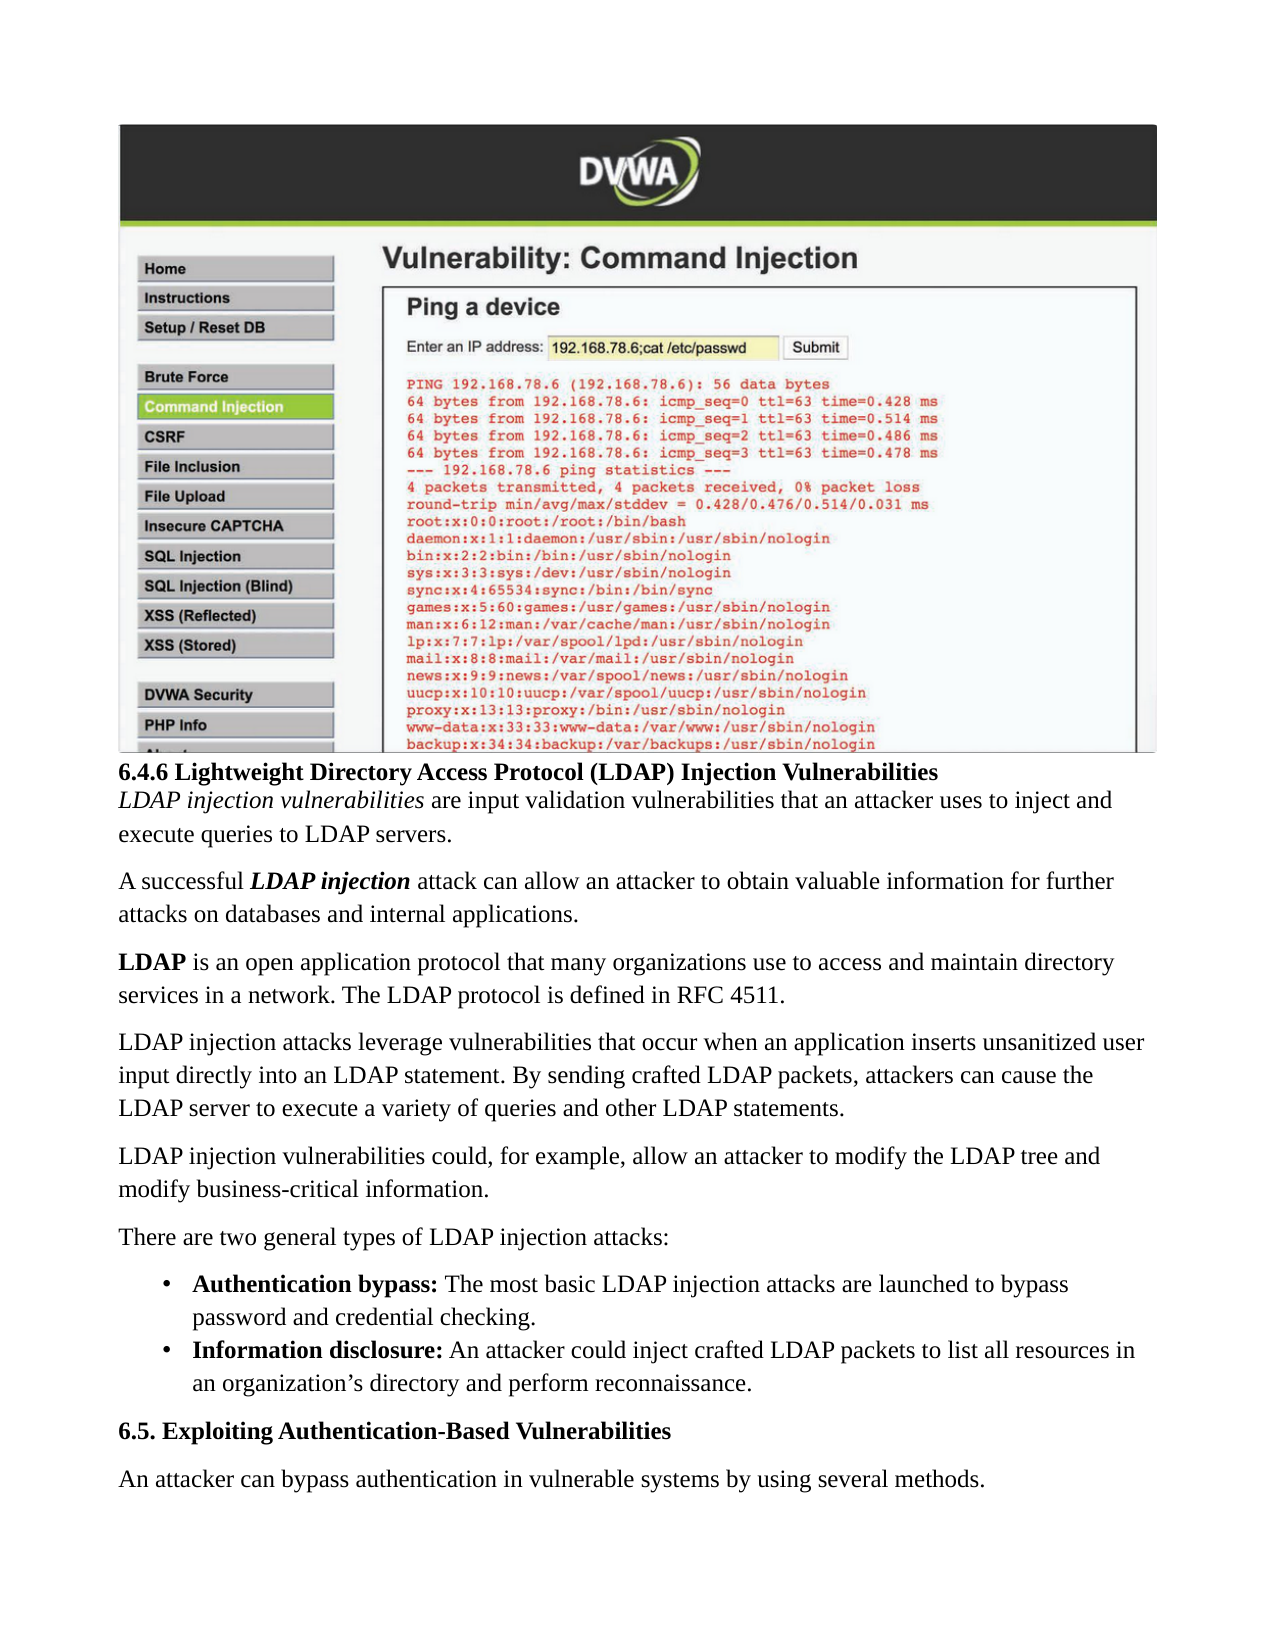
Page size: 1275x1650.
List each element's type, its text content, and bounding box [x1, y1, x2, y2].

text LDAP is an open application protocol that many organizations use to access and maintain directory services in a network. The LDAP protocol is defined in RFC 4511. [118, 947, 1157, 1009]
text LDAP injection attacks leverage vulnerabilities that occur when an application inserts unsanitized user input directly into an LDAP statement. By sending crafted LDAP packets, attackers can cause the LDAP server to execute a variety of queries and other LDAP statements. [118, 1027, 1157, 1122]
picture [118, 118, 1157, 757]
list Information disclosure: An attacker could inject crafted LDAP packets to list all resources in an organization’s directory and perform reconnaissance. [162, 1335, 1157, 1397]
list Authentication bypass: The most basic LDAP injection attacks are launched to bypass password and credential checking. [162, 1269, 1157, 1331]
text There are two general types of LDAP injection attacks: [118, 1222, 1157, 1251]
text LDAP injection vulnerabilities are input validation vulnerabilities that an attacker uses to inject and execute queries to LDAP servers. [118, 786, 1157, 847]
text LDAP injection vulnerabilities could, for example, allow an attacker to modify the LDAP tree and modify business-critical information. [118, 1141, 1157, 1203]
text 6.4.6 Lightweight Directory Access Protocol (LDAP) Injection Vulnerabilities [118, 757, 1157, 786]
text 6.5. Exploiting Authentication-Based Vulnerabilities [118, 1416, 1157, 1445]
text A successful LDAP injection attack can allow an attacker to obtain valuable information for further attacks on databases and internal applications. [118, 866, 1157, 928]
text An attacker can bypass authentication in vulnerable systems by using several methods. [118, 1464, 1157, 1492]
